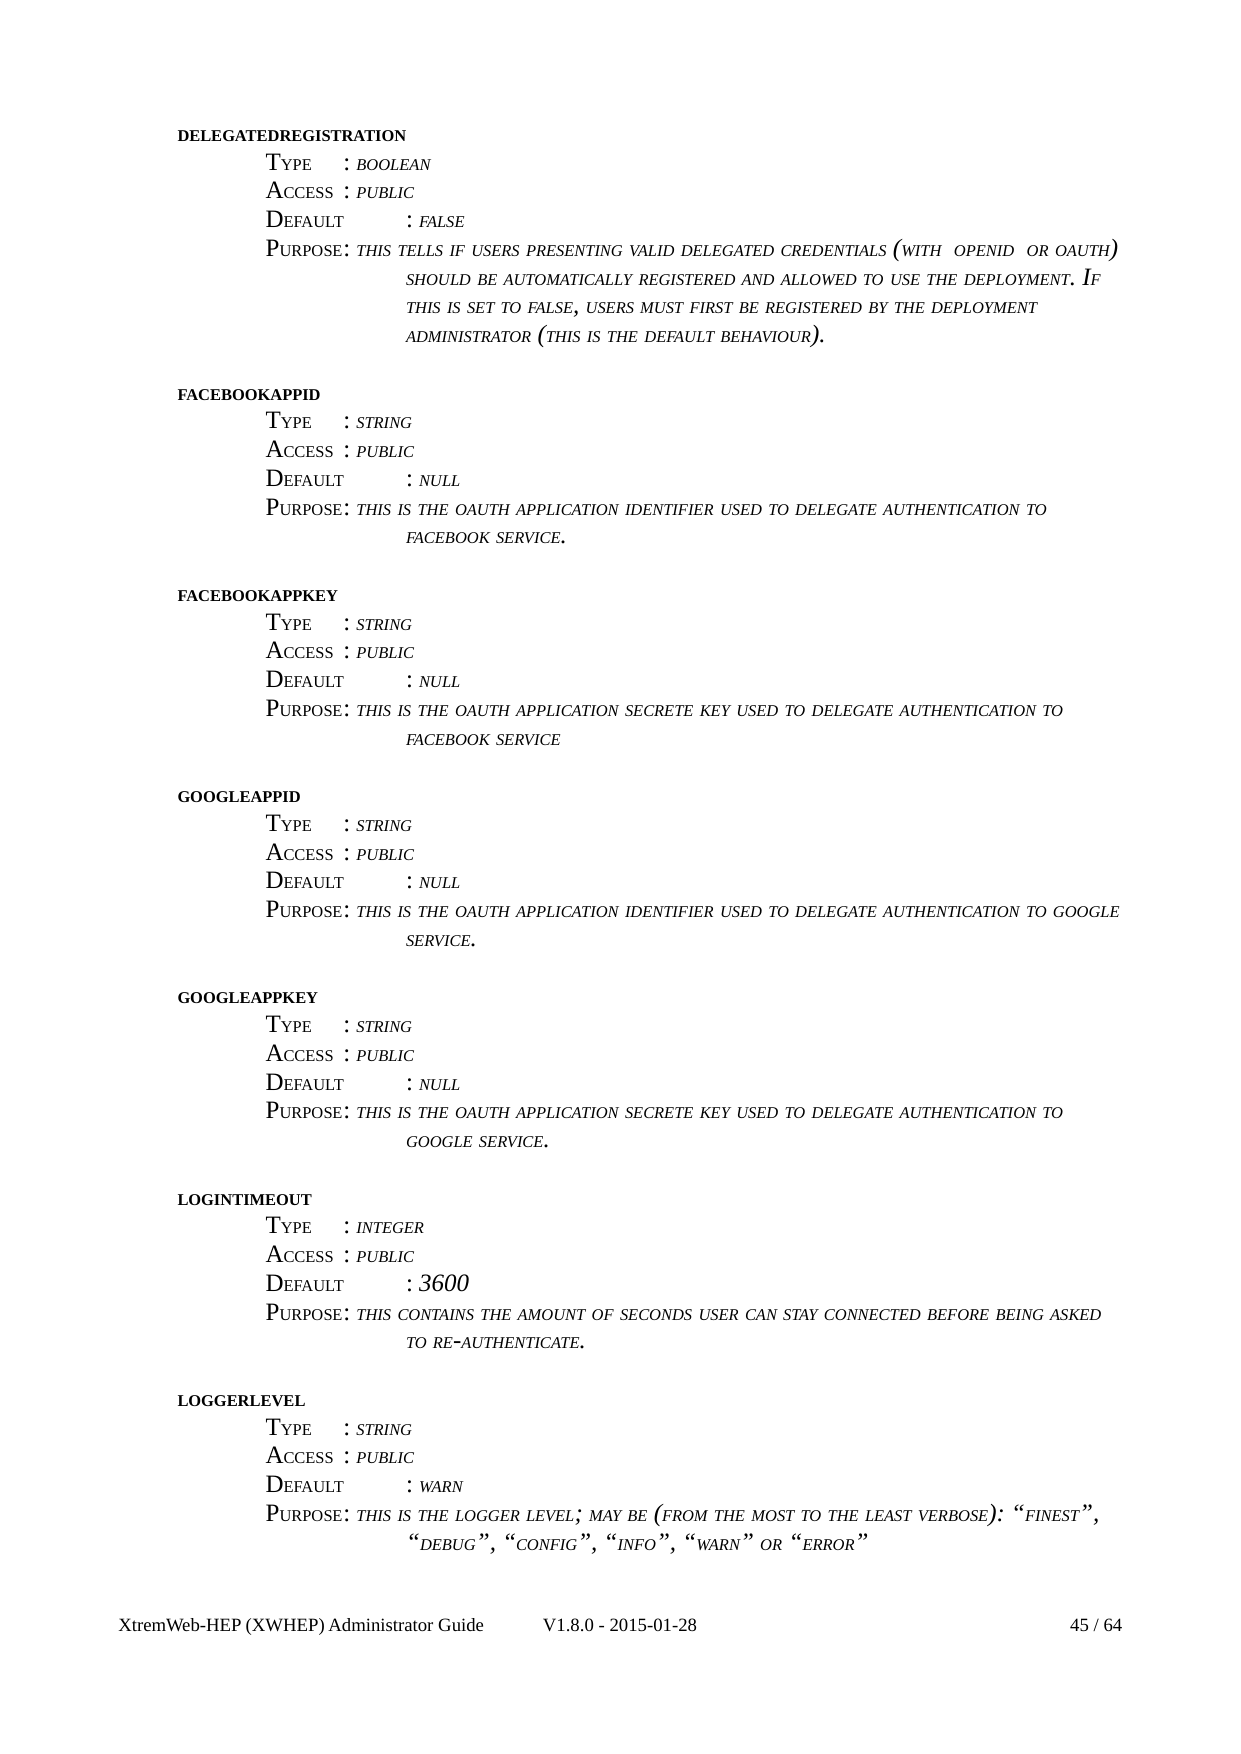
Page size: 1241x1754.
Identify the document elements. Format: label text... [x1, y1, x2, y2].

text Purpose : this is the oauth application secrete key used to delegate authentication to google service. [265, 1096, 1122, 1153]
text Access : public [265, 837, 1122, 866]
text Type : string [265, 1009, 1122, 1038]
text Type : string [265, 406, 1122, 434]
text Purpose : this is the oauth application identifier used to delegate authentication to facebook service. [265, 492, 1122, 549]
text Default : warn [265, 1469, 1122, 1498]
text logintimeout [177, 1182, 1122, 1211]
text Type : integer [265, 1211, 1122, 1239]
text Type : string [265, 808, 1122, 837]
text Access : public [265, 176, 1122, 204]
text delegatedregistration [177, 118, 1122, 147]
text facebookappid [177, 377, 1122, 406]
text Access : public [265, 1038, 1122, 1067]
text Purpose : this is the oauth application secrete key used to delegate authentication to facebook service [265, 693, 1122, 751]
text Purpose : this contains the amount of seconds user can stay connected before being asked to re-authenticate. [265, 1297, 1122, 1354]
text Default : null [265, 664, 1122, 693]
text Access : public [265, 636, 1122, 664]
text Type : string [265, 1412, 1122, 1441]
text Access : public [265, 1239, 1122, 1268]
text Default : false [265, 204, 1122, 233]
text Default : null [265, 463, 1122, 492]
text Default : null [265, 866, 1122, 894]
text googleappid [177, 779, 1122, 808]
text Purpose : this tells if users presenting valid delegated credentials (with openid or oauth) should be automatically registered and allowed to use the deployment. If this is set to false, users must first be registered by the deployment administrator (this is the default behaviour). [265, 233, 1122, 348]
text loggerlevel [177, 1383, 1122, 1412]
text Purpose : this is the logger level; may be (from the most to the least verbose): “finest”, “debug”, “config”, “info”, “warn” or “error” [265, 1498, 1122, 1556]
text Purpose : this is the oauth application identifier used to delegate authentication to google service. [265, 894, 1122, 952]
text Default : null [265, 1067, 1122, 1096]
text Default : 3600 [265, 1268, 1122, 1297]
text Type : boolean [265, 147, 1122, 176]
text Type : string [265, 607, 1122, 636]
text googleappkey [177, 981, 1122, 1009]
text facebookappkey [177, 578, 1122, 607]
text Access : public [265, 1441, 1122, 1469]
text Access : public [265, 434, 1122, 463]
